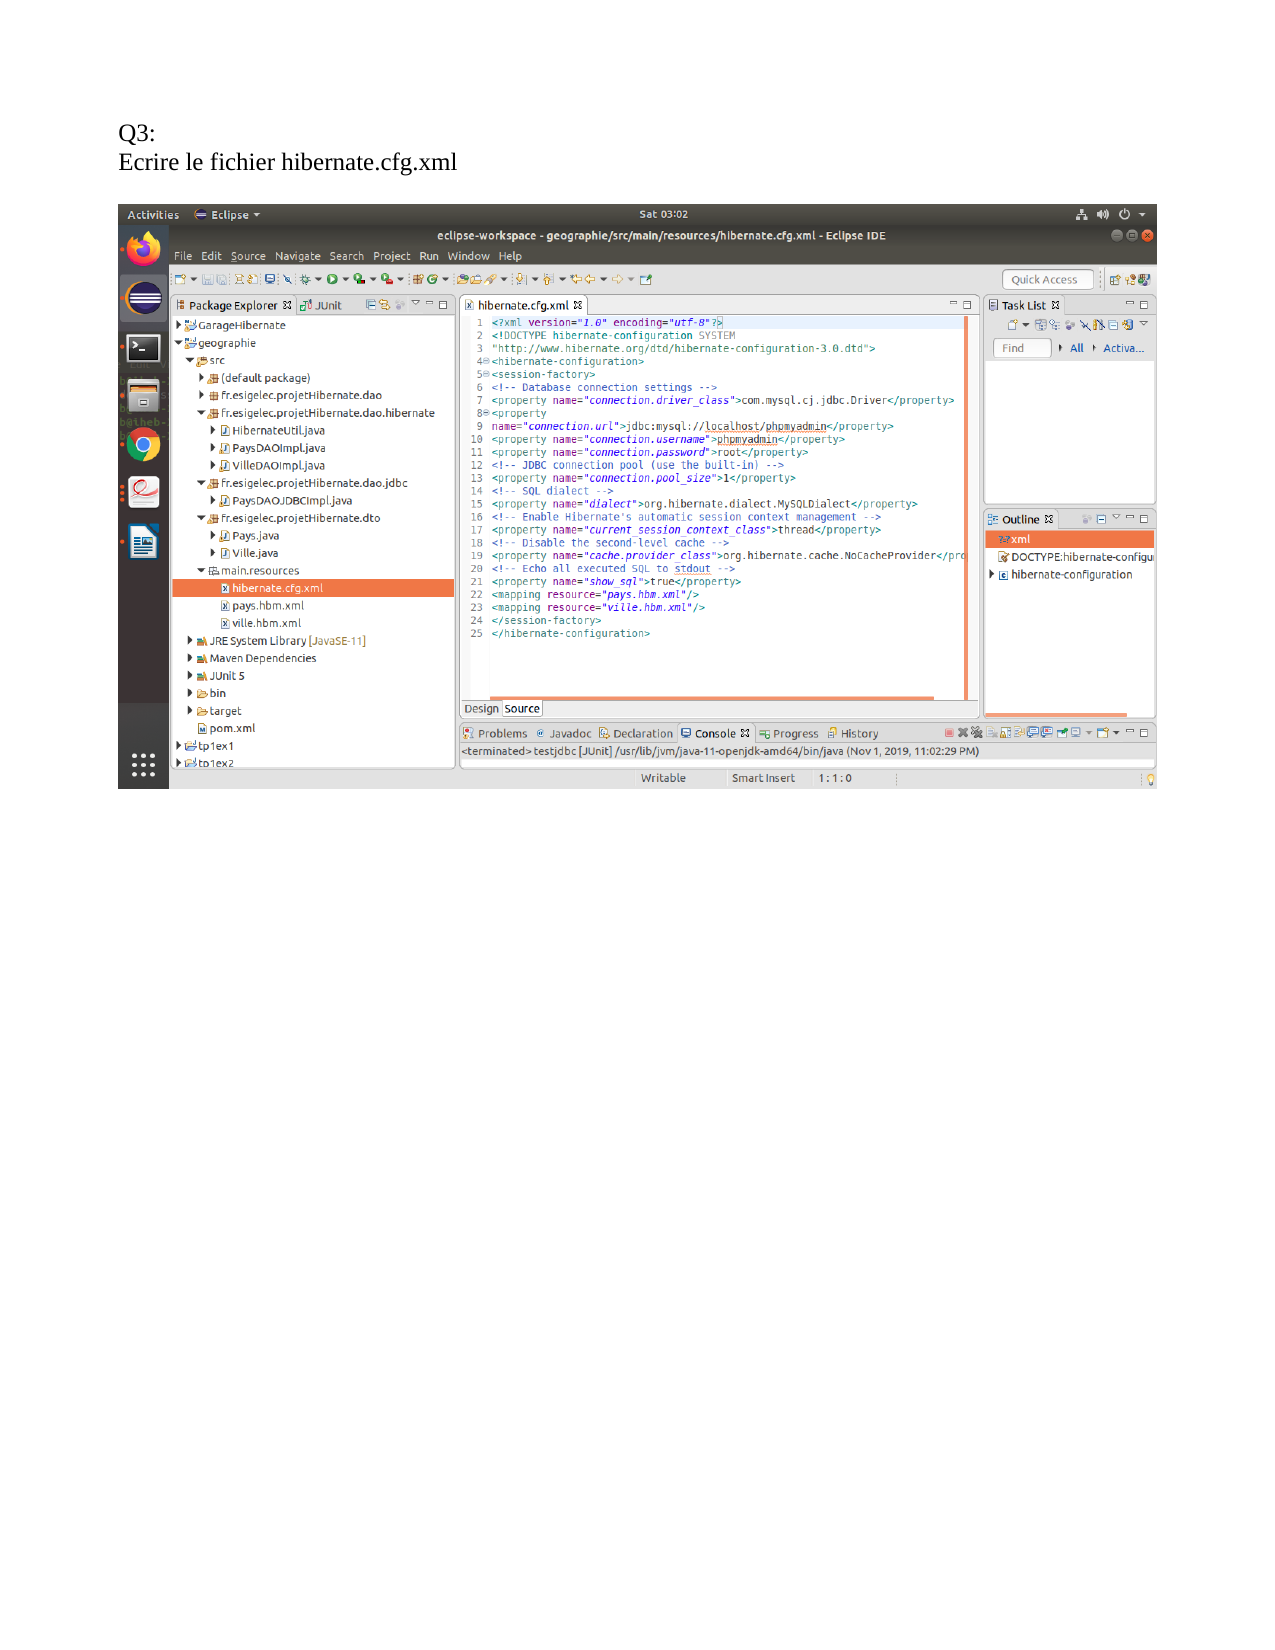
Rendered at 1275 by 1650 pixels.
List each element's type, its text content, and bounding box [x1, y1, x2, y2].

text Q3: [118, 118, 1157, 147]
picture [118, 204, 1157, 789]
text Ecrire le fichier hibernate.cfg.xml [118, 147, 1157, 176]
